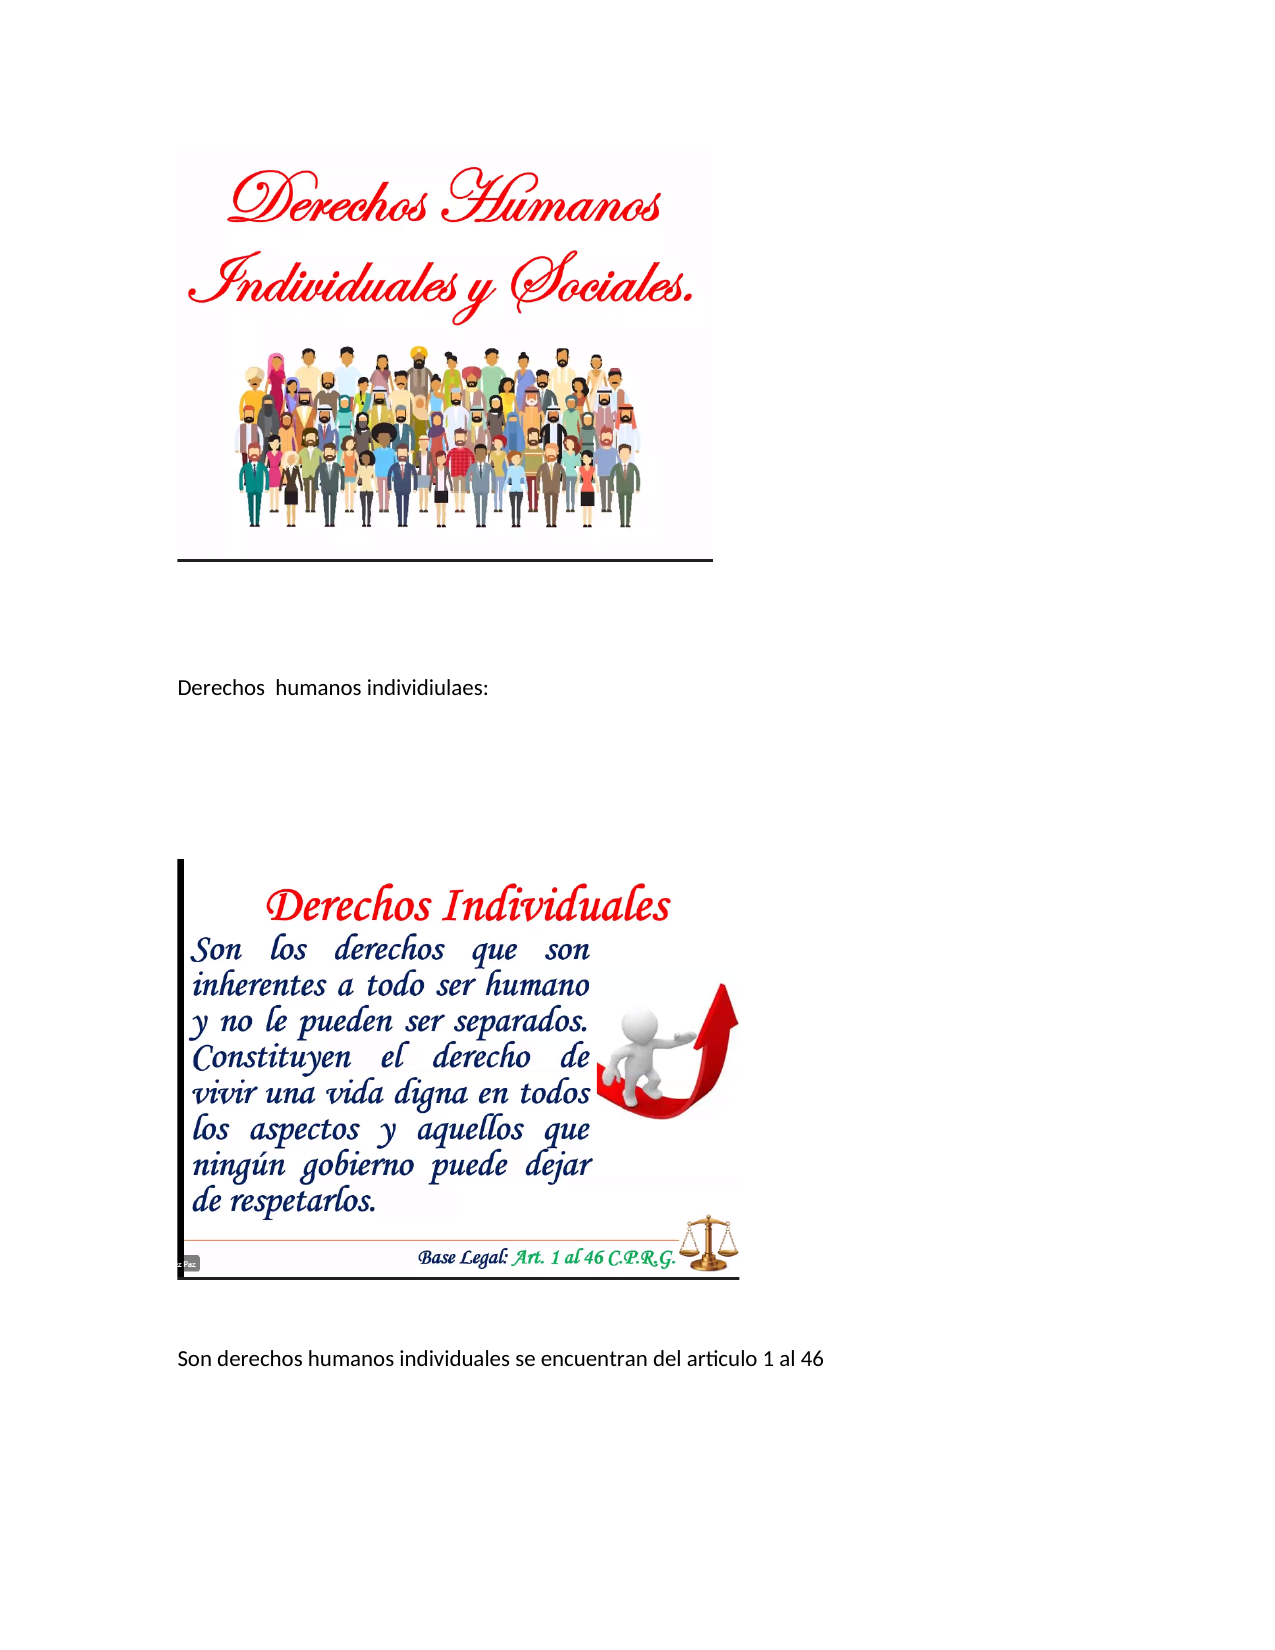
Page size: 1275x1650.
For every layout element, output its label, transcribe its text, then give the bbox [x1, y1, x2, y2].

text Derechos humanos individiulaes: [177, 673, 1098, 701]
text Son derechos humanos individuales se encuentran del articulo 1 al 46 [177, 1344, 1098, 1373]
